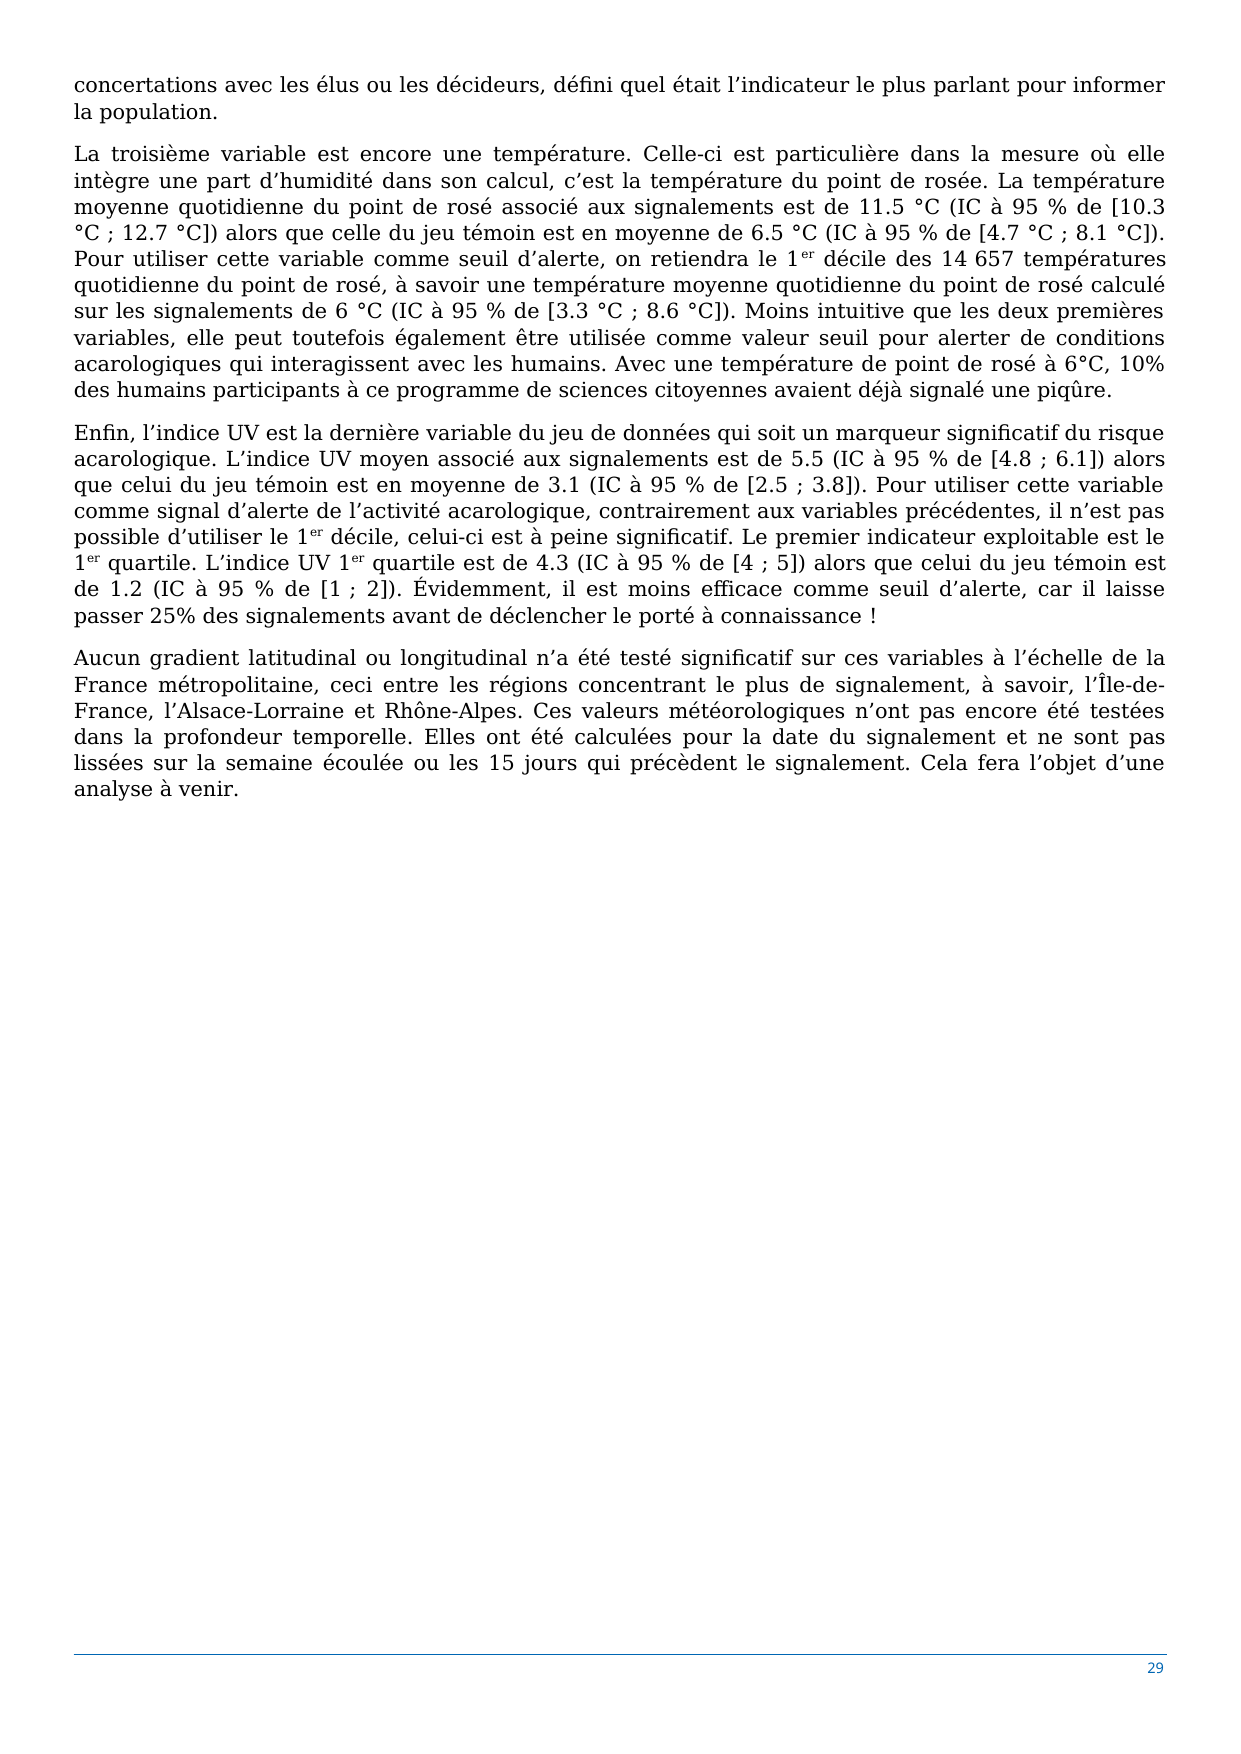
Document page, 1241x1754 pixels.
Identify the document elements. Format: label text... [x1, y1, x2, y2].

text La troisième variable est encore une température. Celle-ci est particulière dans la mesure où elle intègre une part d’humidité dans son calcul, c’est la température du point de rosée. La température moyenne quotidienne du point de rosé associé aux signalements est de 11.5 °C (IC à 95 % de [10.3 °C ; 12.7 °C]) alors que celle du jeu témoin est en moyenne de 6.5 °C (IC à 95 % de [4.7 °C ; 8.1 °C]). Pour utiliser cette variable comme seuil d’alerte, on retiendra le 1er décile des 14 657 températures quotidienne du point de rosé, à savoir une température moyenne quotidienne du point de rosé calculé sur les signalements de 6 °C (IC à 95 % de [3.3 °C ; 8.6 °C]). Moins intuitive que les deux premières variables, elle peut toutefois également être utilisée comme valeur seuil pour alerter de conditions acarologiques qui interagissent avec les humains. Avec une température de point de rosé à 6°C, 10% des humains participants à ce programme de sciences citoyennes avaient déjà signalé une piqûre. [73, 142, 1167, 402]
text Enfin, l’indice UV est la dernière variable du jeu de données qui soit un marqueur significatif du risque acarologique. L’indice UV moyen associé aux signalements est de 5.5 (IC à 95 % de [4.8 ; 6.1]) alors que celui du jeu témoin est en moyenne de 3.1 (IC à 95 % de [2.5 ; 3.8]). Pour utiliser cette variable comme signal d’alerte de l’activité acarologique, contrairement aux variables précédentes, il n’est pas possible d’utiliser le 1er décile, celui-ci est à peine significatif. Le premier indicateur exploitable est le 1er quartile. L’indice UV 1er quartile est de 4.3 (IC à 95 % de [4 ; 5]) alors que celui du jeu témoin est de 1.2 (IC à 95 % de [1 ; 2]). Évidemment, il est moins efficace comme seuil d’alerte, car il laisse passer 25% des signalements avant de déclencher le porté à connaissance ! [73, 421, 1167, 628]
text Aucun gradient latitudinal ou longitudinal n’a été testé significatif sur ces variables à l’échelle de la France métropolitaine, ceci entre les régions concentrant le plus de signalement, à savoir, l’Île-de-France, l’Alsace-Lorraine et Rhône-Alpes. Ces valeurs météorologiques n’ont pas encore été testées dans la profondeur temporelle. Elles ont été calculées pour la date du signalement et ne sont pas lissées sur la semaine écoulée ou les 15 jours qui précèdent le signalement. Cela fera l’objet d’une analyse à venir. [73, 646, 1167, 801]
text concertations avec les élus ou les décideurs, défini quel était l’indicateur le plus parlant pour informer la population. [73, 73, 1167, 124]
